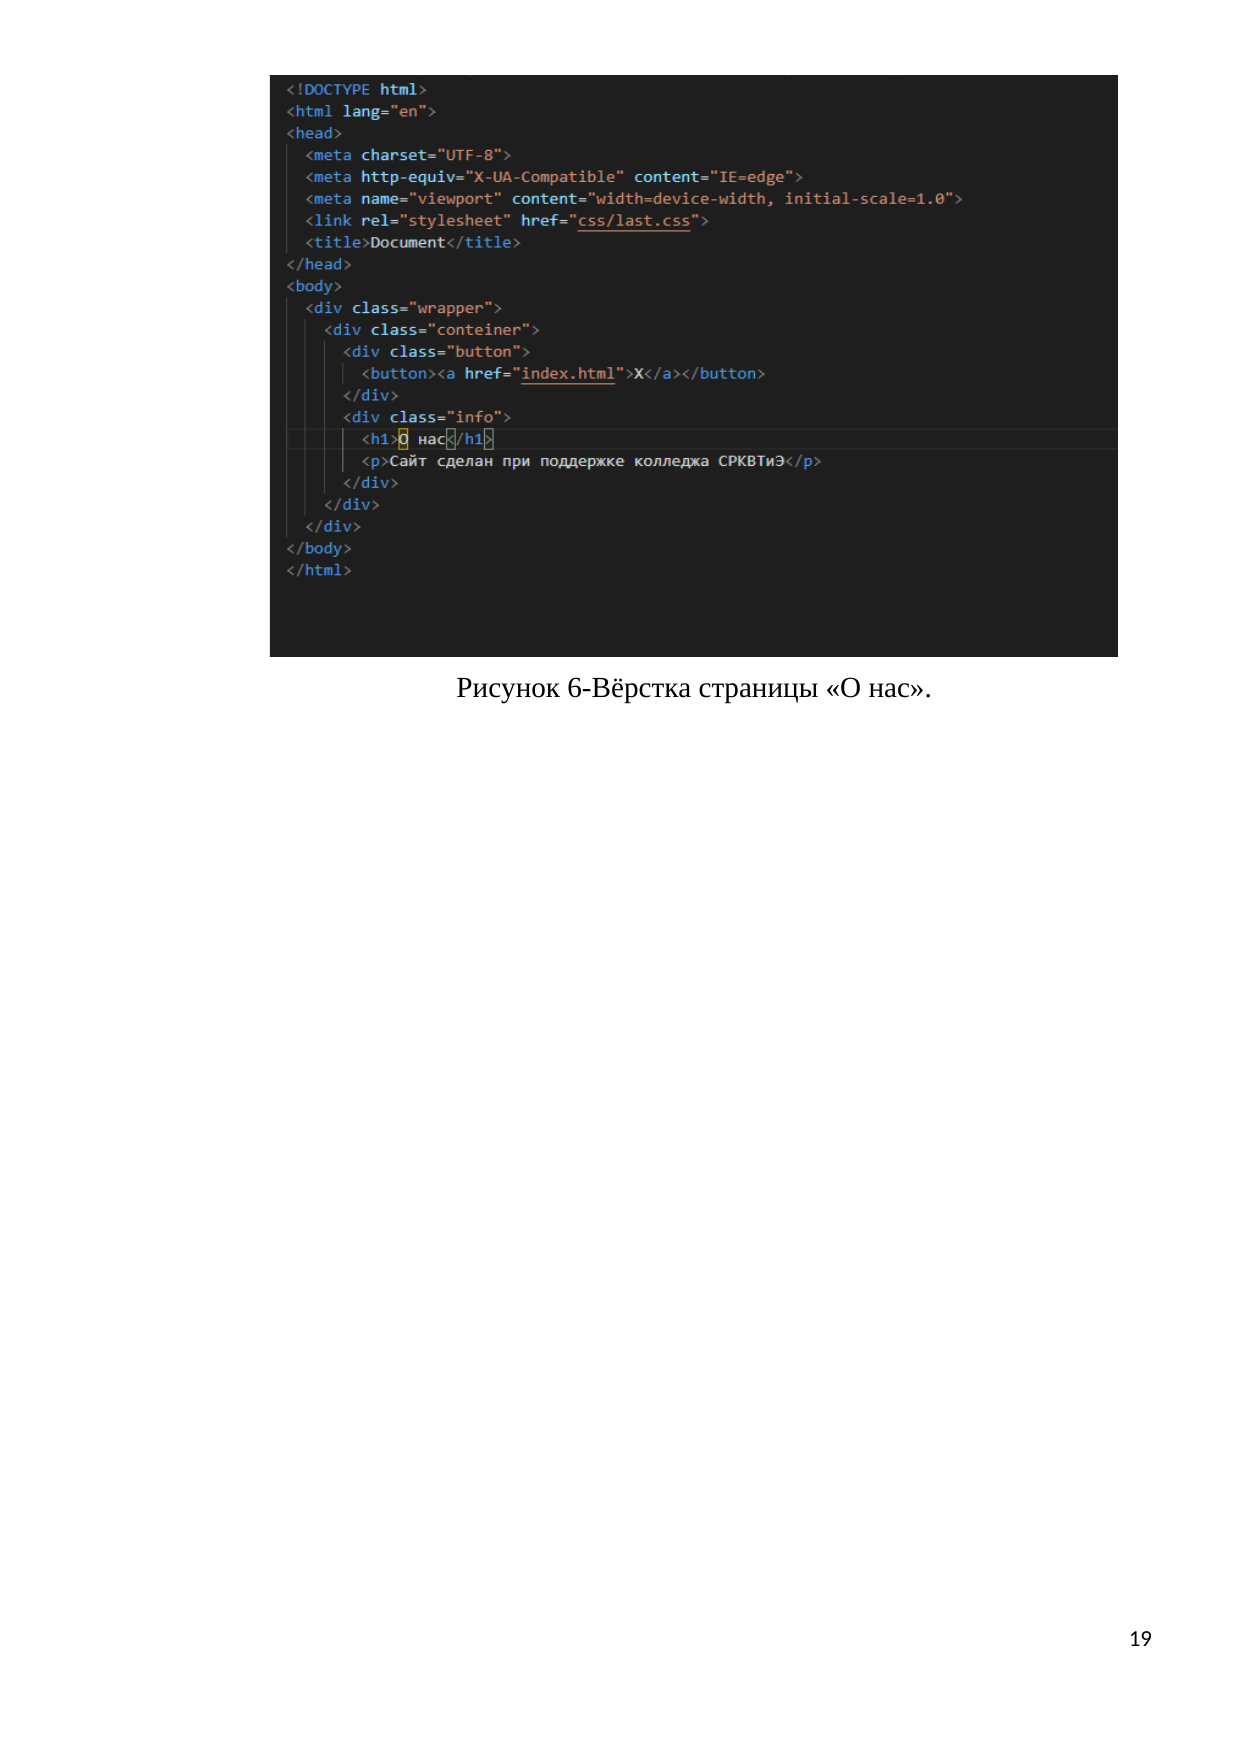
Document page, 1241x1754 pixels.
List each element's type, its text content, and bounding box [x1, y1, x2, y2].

text Рисунок 6-Вёрстка страницы «О нас». [162, 671, 1152, 704]
